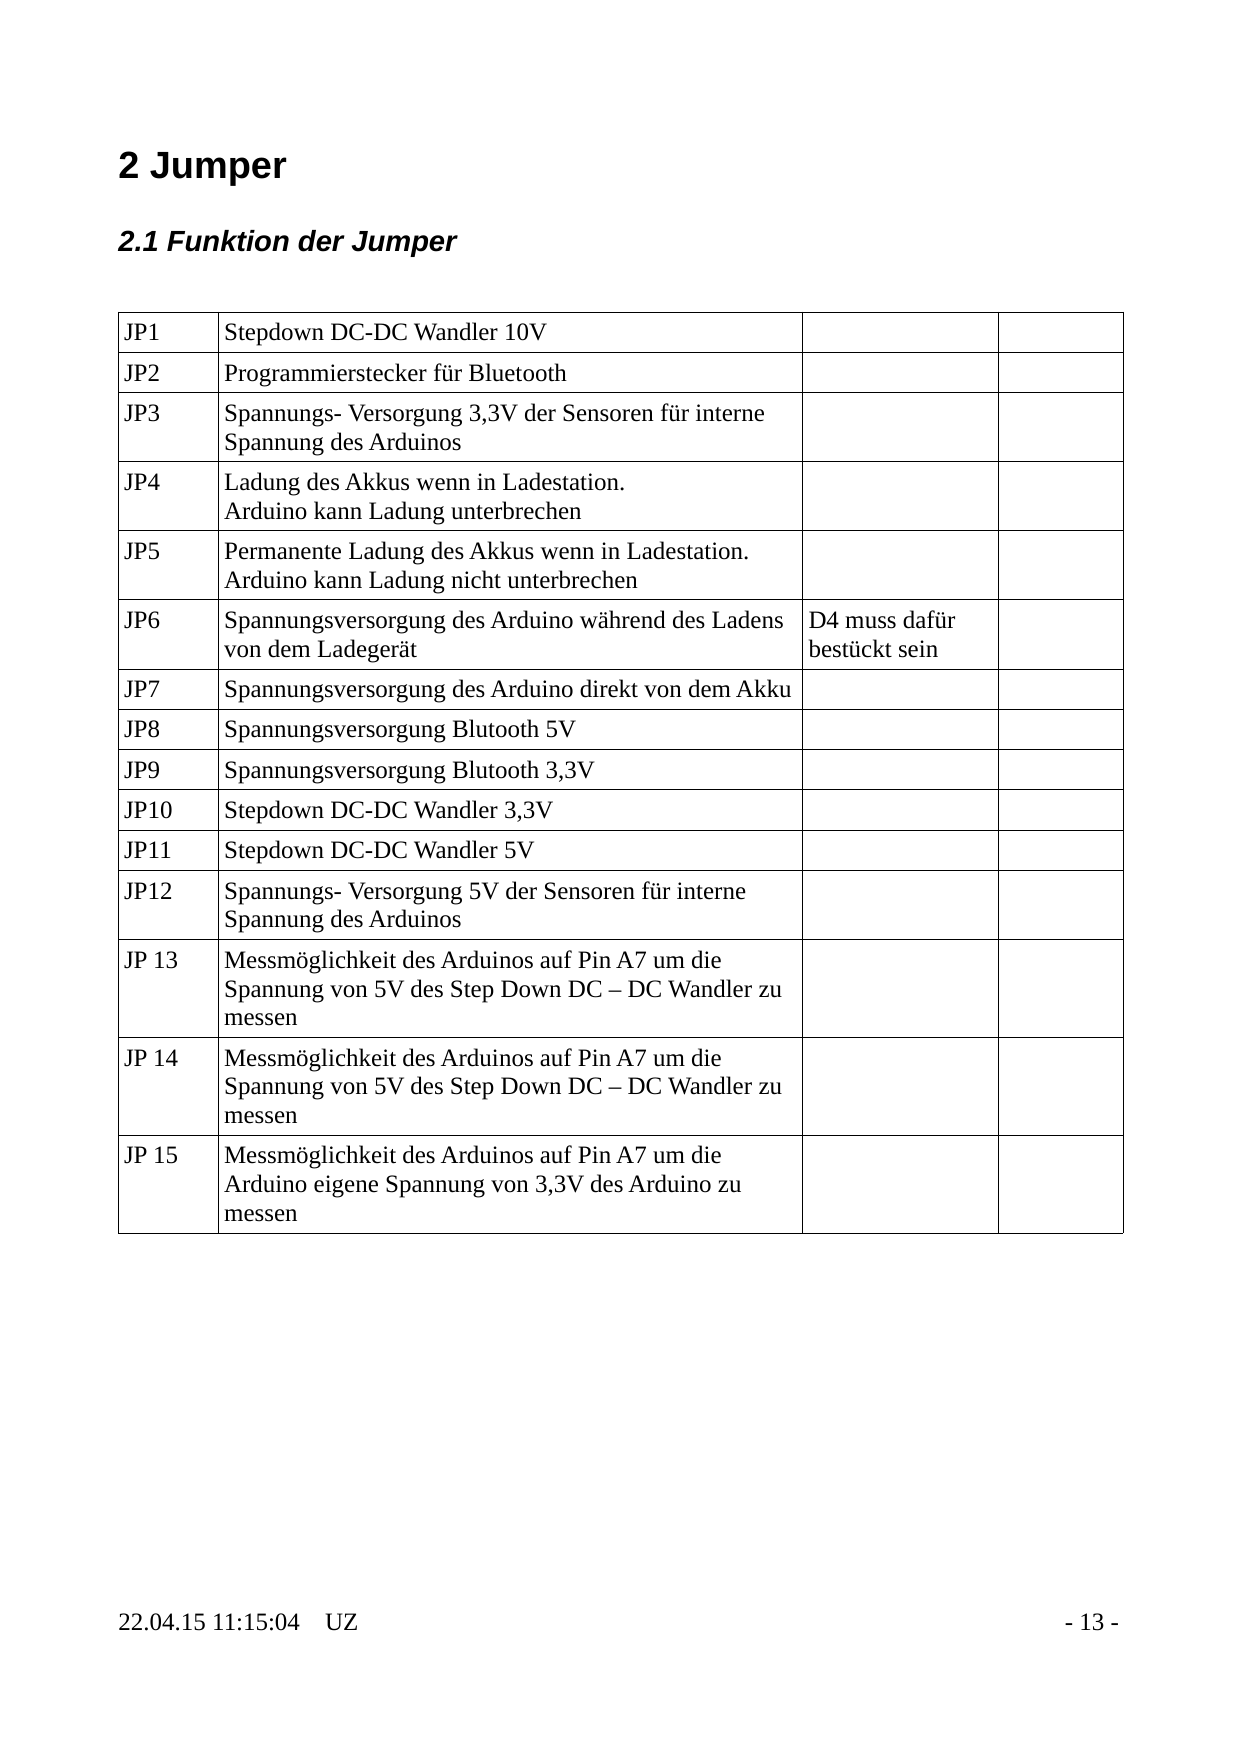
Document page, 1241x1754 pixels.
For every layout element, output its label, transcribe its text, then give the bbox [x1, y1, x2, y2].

table_cell [803, 710, 998, 749]
table_cell JP4 [119, 462, 218, 530]
table_header Stepdown DC-DC Wandler 10V [219, 313, 802, 352]
table_cell [803, 670, 998, 709]
table_cell JP 15 [119, 1136, 218, 1232]
table_cell [803, 531, 998, 599]
table_cell [999, 670, 1123, 709]
table_cell [999, 790, 1123, 830]
table_cell [803, 462, 998, 530]
table_cell JP6 [119, 600, 218, 668]
table_cell Stepdown DC-DC Wandler 5V [219, 831, 802, 870]
table_cell JP8 [119, 710, 218, 749]
subtitle 2.1 Funktion der Jumper [118, 224, 1122, 258]
table_cell [999, 462, 1123, 530]
table_cell [999, 831, 1123, 870]
table_cell JP9 [119, 750, 218, 789]
table_cell JP7 [119, 670, 218, 709]
table_cell Spannungs- Versorgung 5V der Sensoren für interne Spannung des Arduinos [219, 871, 802, 939]
table_header JP1 [119, 313, 218, 352]
table_cell [803, 1038, 998, 1135]
table_cell JP12 [119, 871, 218, 939]
table_cell JP2 [119, 353, 218, 392]
table_cell Messmöglichkeit des Arduinos auf Pin A7 um die Spannung von 5V des Step Down DC – DC Wandler zu messen [219, 1038, 802, 1135]
table_cell Spannungsversorgung des Arduino während des Ladens von dem Ladegerät [219, 600, 802, 668]
table_cell JP3 [119, 393, 218, 461]
table_cell Messmöglichkeit des Arduinos auf Pin A7 um die Spannung von 5V des Step Down DC – DC Wandler zu messen [219, 940, 802, 1037]
table_cell [999, 393, 1123, 461]
table_cell [999, 1136, 1123, 1232]
table_cell Spannungs- Versorgung 3,3V der Sensoren für interne Spannung des Arduinos [219, 393, 802, 461]
table_cell Ladung des Akkus wenn in Ladestation. Arduino kann Ladung unterbrechen [219, 462, 802, 530]
table_cell JP11 [119, 831, 218, 870]
table_cell [999, 600, 1123, 668]
table_cell [999, 940, 1123, 1037]
table_cell [999, 353, 1123, 392]
table_cell [803, 831, 998, 870]
table_cell [999, 871, 1123, 939]
subtitle 2 Jumper [118, 143, 1122, 187]
table_cell [999, 531, 1123, 599]
table_header [999, 313, 1123, 352]
table_cell Messmöglichkeit des Arduinos auf Pin A7 um die Arduino eigene Spannung von 3,3V des Arduino zu messen [219, 1136, 802, 1232]
table_cell [803, 871, 998, 939]
table_cell JP 13 [119, 940, 218, 1037]
table_header [803, 313, 998, 352]
table_cell JP5 [119, 531, 218, 599]
table_cell JP 14 [119, 1038, 218, 1135]
table_cell Programmierstecker für Bluetooth [219, 353, 802, 392]
table_cell D4 muss dafür bestückt sein [803, 600, 998, 668]
table_cell JP10 [119, 790, 218, 830]
table_cell [803, 1136, 998, 1232]
table_cell Spannungsversorgung Blutooth 3,3V [219, 750, 802, 789]
table_cell [803, 750, 998, 789]
table_cell [999, 750, 1123, 789]
table_cell [803, 940, 998, 1037]
table_cell [803, 790, 998, 830]
table_cell [803, 353, 998, 392]
table_cell [999, 710, 1123, 749]
table_cell Spannungsversorgung Blutooth 5V [219, 710, 802, 749]
table_cell Permanente Ladung des Akkus wenn in Ladestation. Arduino kann Ladung nicht unterbrechen [219, 531, 802, 599]
table_cell Spannungsversorgung des Arduino direkt von dem Akku [219, 670, 802, 709]
table_cell [803, 393, 998, 461]
table_cell [999, 1038, 1123, 1135]
table_cell Stepdown DC-DC Wandler 3,3V [219, 790, 802, 830]
